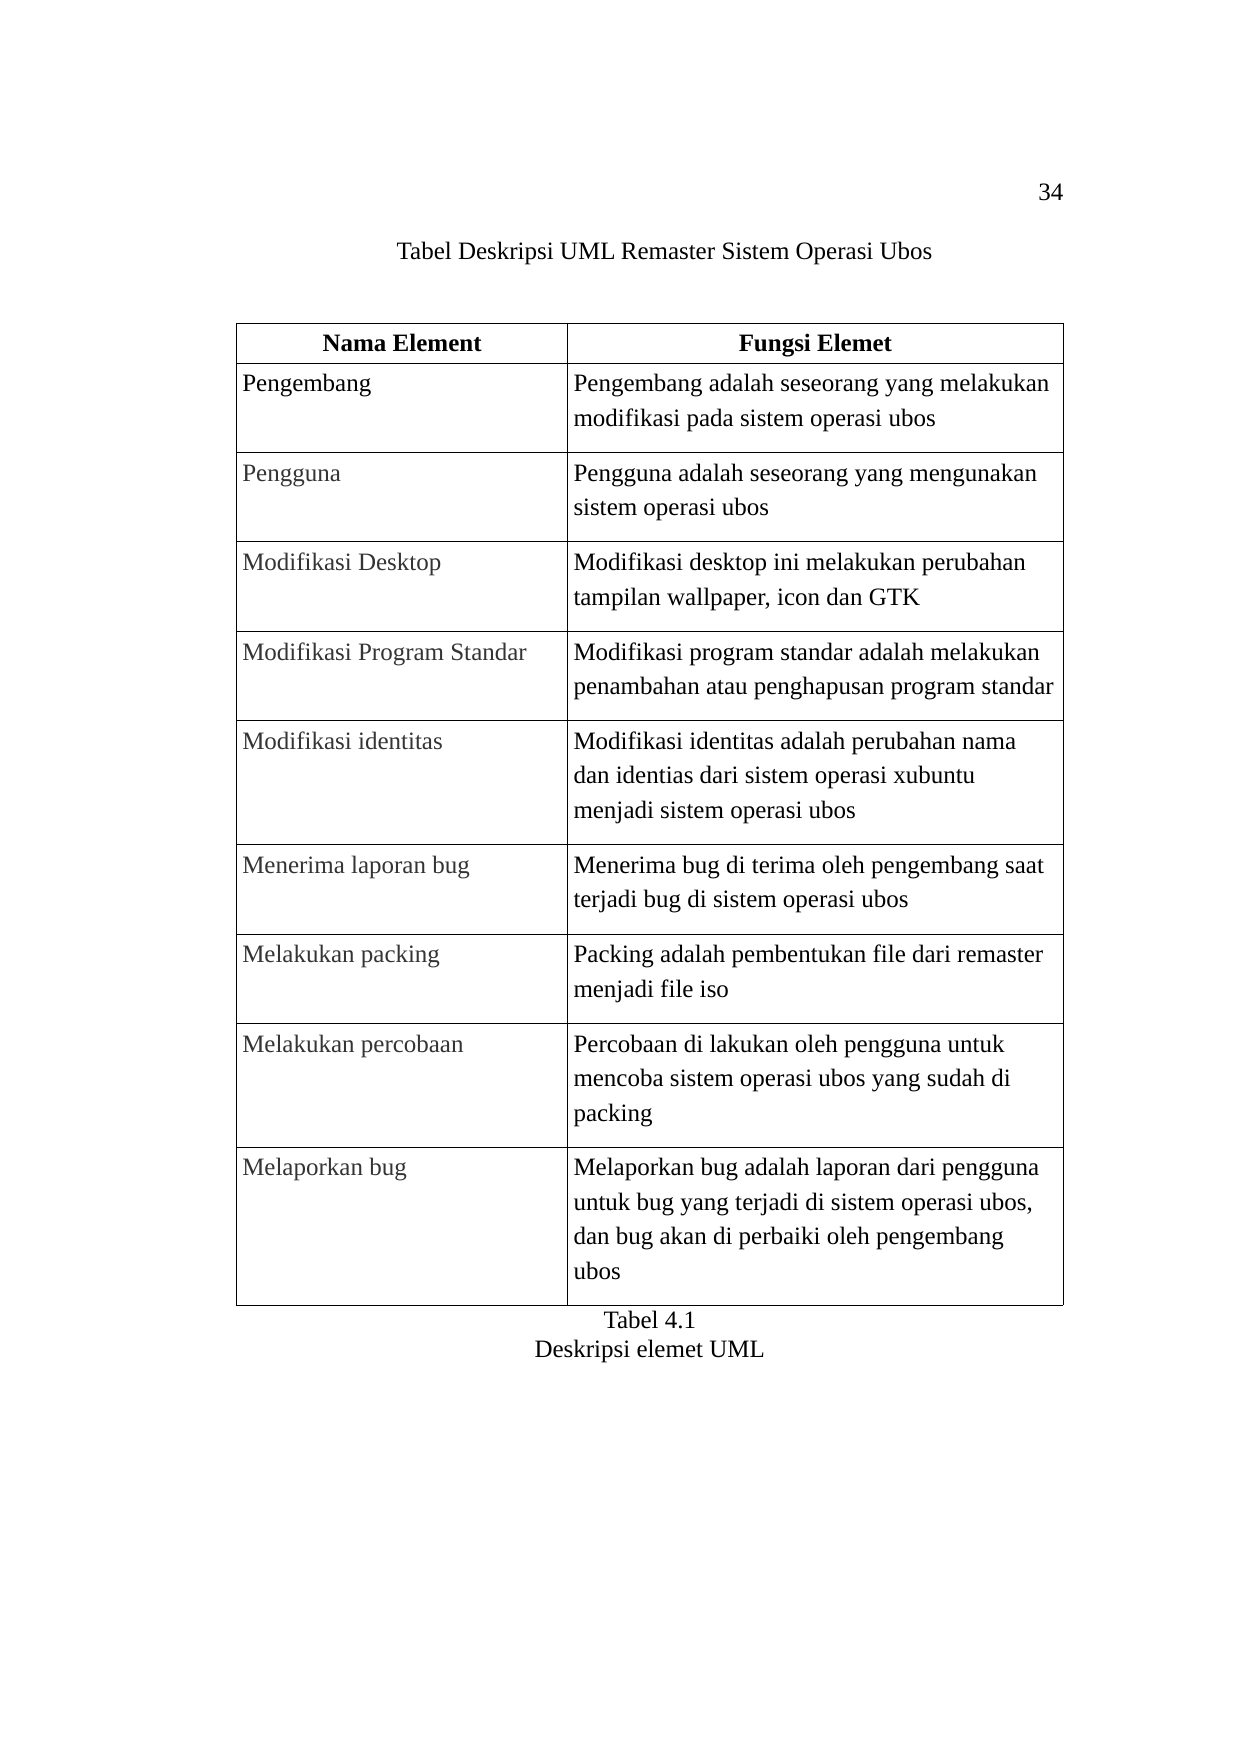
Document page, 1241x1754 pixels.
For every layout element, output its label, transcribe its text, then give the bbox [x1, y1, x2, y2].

table_cell Melakukan packing [237, 935, 567, 1023]
table_cell Modifikasi identitas adalah perubahan nama dan identias dari sistem operasi xubuntu menjadi sistem operasi ubos [568, 721, 1063, 844]
text Tabel 4.1 [236, 1306, 1063, 1334]
table_cell Menerima bug di terima oleh pengembang saat terjadi bug di sistem operasi ubos [568, 845, 1063, 933]
table_cell Modifikasi Program Standar [237, 632, 567, 720]
text Tabel Deskripsi UML Remaster Sistem Operasi Ubos [266, 236, 1063, 265]
table_cell Percobaan di lakukan oleh pengguna untuk mencoba sistem operasi ubos yang sudah di packing [568, 1024, 1063, 1147]
table_cell Pengguna adalah seseorang yang mengunakan sistem operasi ubos [568, 453, 1063, 541]
table_cell Melaporkan bug adalah laporan dari pengguna untuk bug yang terjadi di sistem operasi ubos, dan bug akan di perbaiki oleh pengembang ubos [568, 1148, 1063, 1305]
table_header Fungsi Elemet [568, 324, 1063, 363]
table_cell Modifikasi program standar adalah melakukan penambahan atau penghapusan program standar [568, 632, 1063, 720]
table_header Nama Element [237, 324, 567, 363]
table_cell Modifikasi desktop ini melakukan perubahan tampilan wallpaper, icon dan GTK [568, 542, 1063, 631]
text Deskripsi elemet UML [236, 1334, 1063, 1363]
table_cell Modifikasi Desktop [237, 542, 567, 631]
table_cell Menerima laporan bug [237, 845, 567, 933]
table_cell Melakukan percobaan [237, 1024, 567, 1147]
table_cell Pengembang adalah seseorang yang melakukan modifikasi pada sistem operasi ubos [568, 364, 1063, 452]
table_cell Melaporkan bug [237, 1148, 567, 1305]
table_cell Packing adalah pembentukan file dari remaster menjadi file iso [568, 935, 1063, 1023]
table_cell Pengguna [237, 453, 567, 541]
table_cell Pengembang [237, 364, 567, 452]
table_cell Modifikasi identitas [237, 721, 567, 844]
